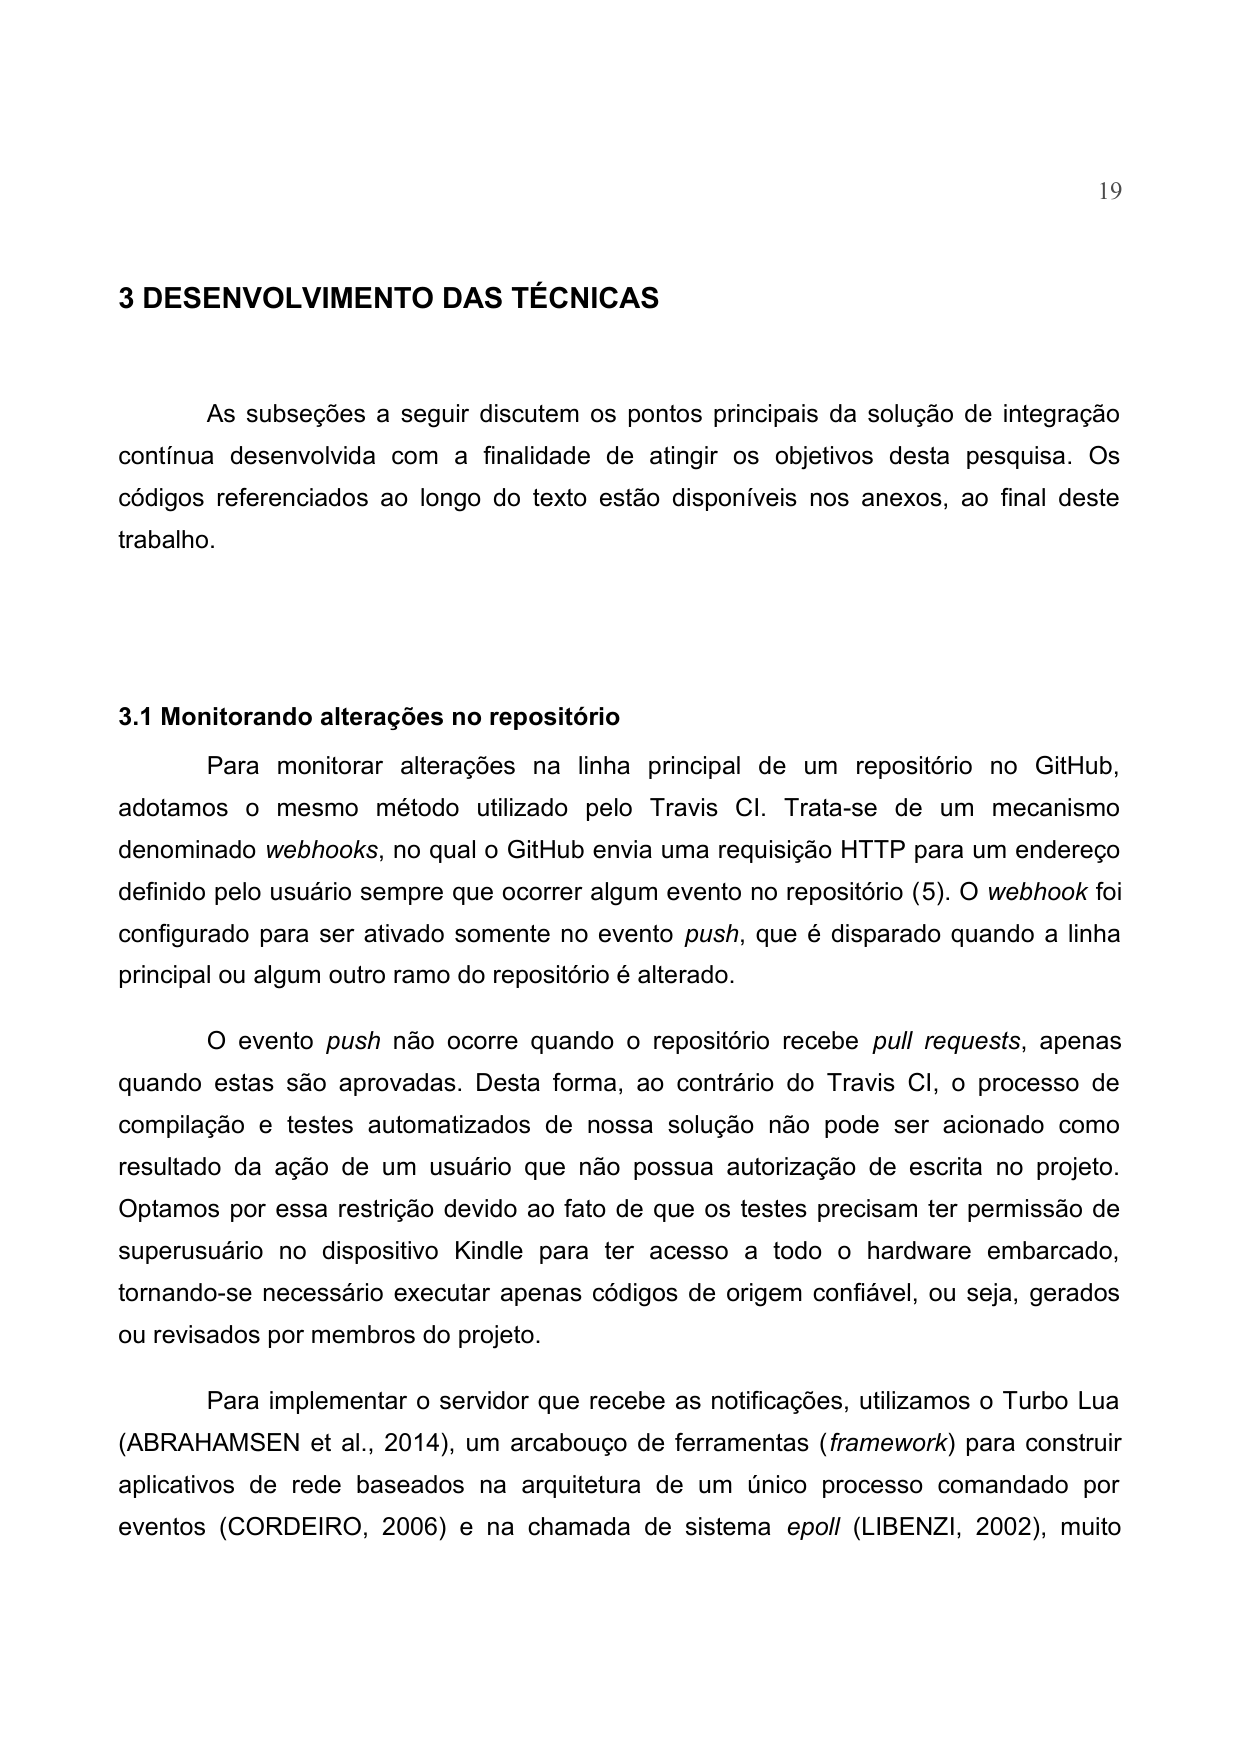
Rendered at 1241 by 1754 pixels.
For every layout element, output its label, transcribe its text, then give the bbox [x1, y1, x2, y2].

text O evento push não ocorre quando o repositório recebe pull requests, apenas quando estas são aprovadas. Desta forma, ao contrário do Travis CI, o processo de compilação e testes automatizados de nossa solução não pode ser acionado como resultado da ação de um usuário que não possua autorização de escrita no projeto. Optamos por essa restrição devido ao fato de que os testes precisam ter permissão de superusuário no dispositivo Kindle para ter acesso a todo o hardware embarcado, tornando-se necessário executar apenas códigos de origem confiável, ou seja, gerados ou revisados por membros do projeto. [118, 1027, 1122, 1349]
subtitle DESENVOLVIMENTO DAS TÉCNICAS [118, 282, 1122, 314]
subtitle Monitorando alterações no repositório [118, 703, 1122, 731]
text Para implementar o servidor que recebe as notificações, utilizamos o Turbo Lua (ABRAHAMSEN et al., 2014), um arcabouço de ferramentas (framework) para construir aplicativos de rede baseados na arquitetura de um único processo comandado por eventos (CORDEIRO, 2006) e na chamada de sistema epoll (LIBENZI, 2002), muito [118, 1387, 1122, 1541]
text As subseções a seguir discutem os pontos principais da solução de integração contínua desenvolvida com a finalidade de atingir os objetivos desta pesquisa. Os códigos referenciados ao longo do texto estão disponíveis nos anexos, ao final deste trabalho. [118, 400, 1122, 554]
text Para monitorar alterações na linha principal de um repositório no GitHub, adotamos o mesmo método utilizado pelo Travis CI. Trata-se de um mecanismo denominado webhooks, no qual o GitHub envia uma requisição HTTP para um endereço definido pelo usuário sempre que ocorrer algum evento no repositório (Figura 5). O webhook foi configurado para ser ativado somente no evento push, que é disparado quando a linha principal ou algum outro ramo do repositório é alterado. [118, 752, 1122, 989]
